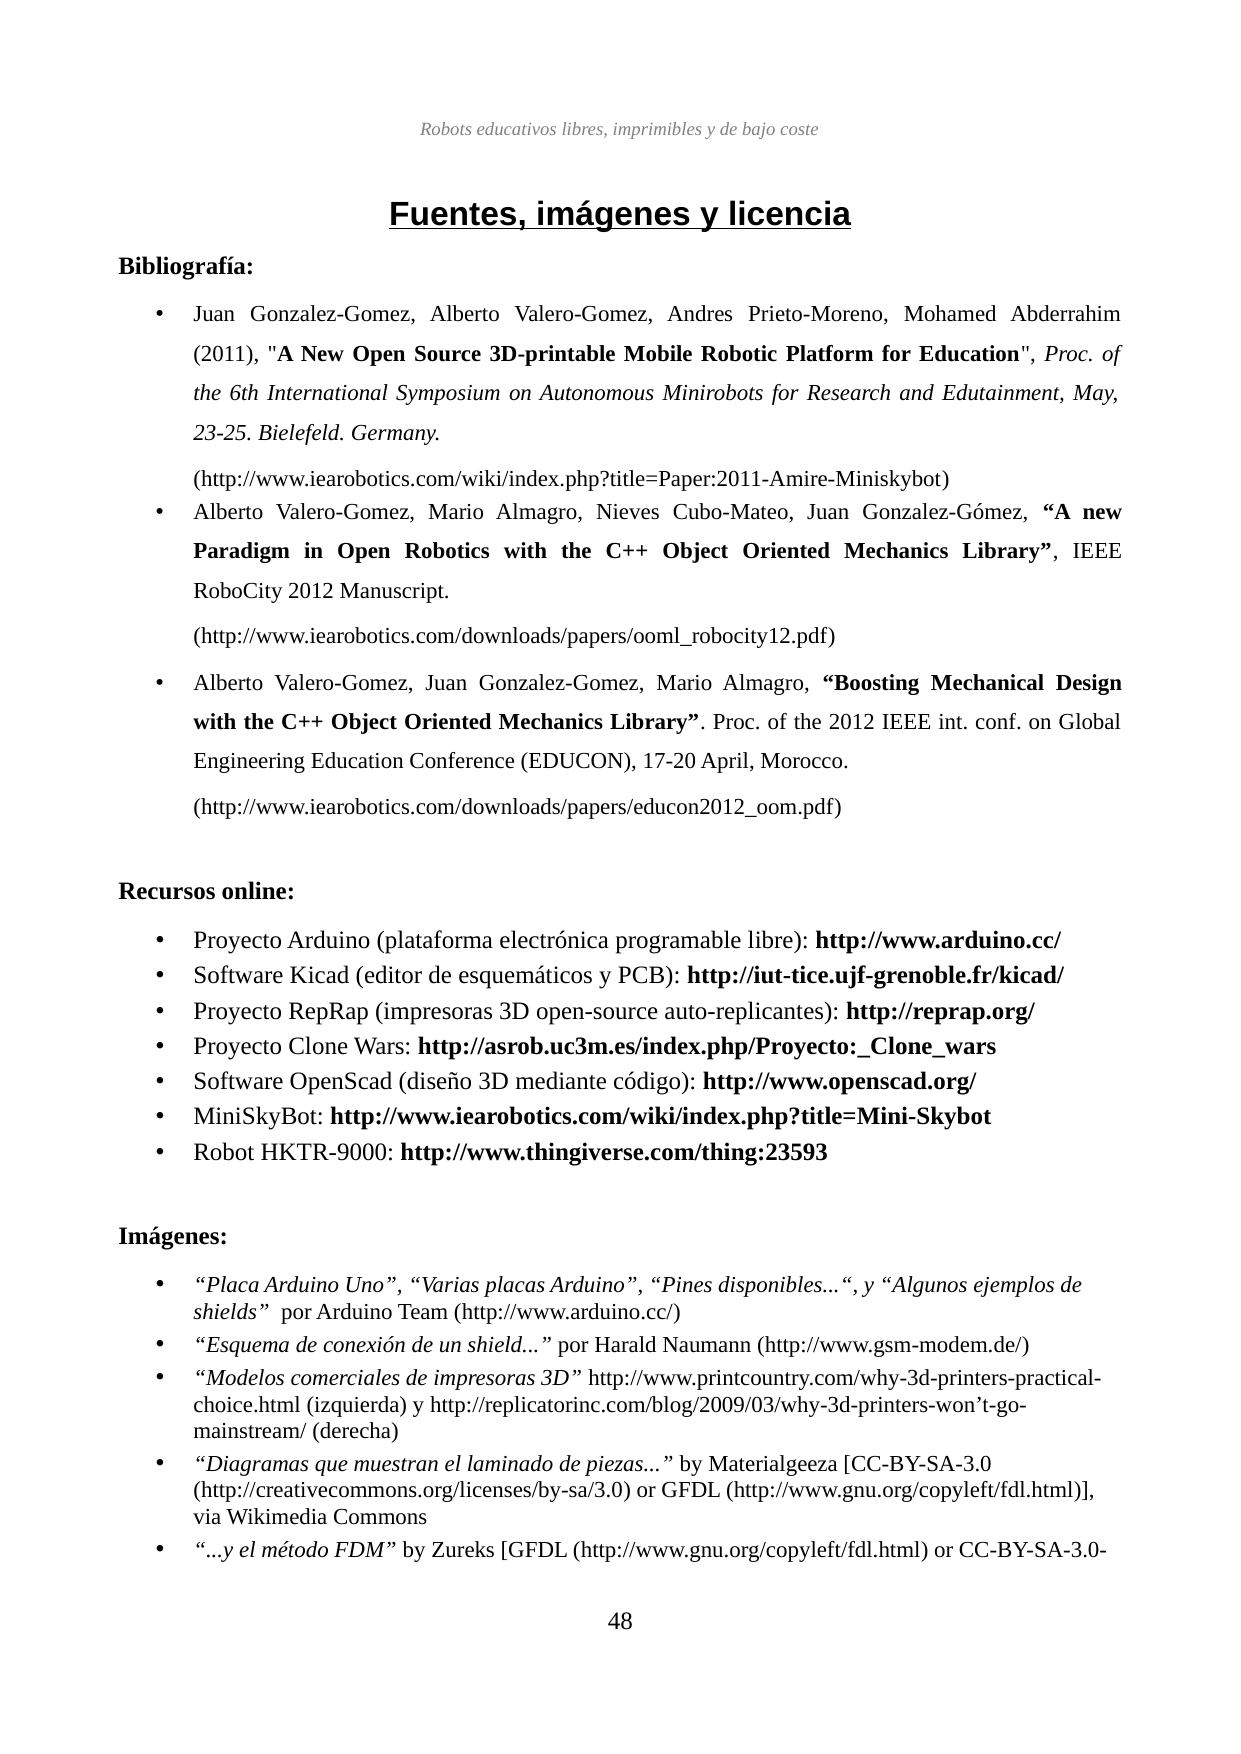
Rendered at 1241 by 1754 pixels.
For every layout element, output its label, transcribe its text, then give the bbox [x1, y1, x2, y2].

list Alberto Valero-Gomez, Mario Almagro, Nieves Cubo-Mateo, Juan Gonzalez-Gómez, “A new Paradigm in Open Robotics with the C++ Object Oriented Mechanics Library”, IEEE RoboCity 2012 Manuscript. [156, 498, 1122, 603]
list (http://www.iearobotics.com/wiki/index.php?title=Paper:2011-Amire-Miniskybot) [156, 465, 1122, 491]
list Software OpenScad (diseño 3D mediante código): http://www.openscad.org/ [156, 1066, 1122, 1095]
list Proyecto RepRap (impresoras 3D open-source auto-replicantes): http://reprap.org/ [156, 996, 1122, 1024]
list Alberto Valero-Gomez, Juan Gonzalez-Gomez, Mario Almagro, “Boosting Mechanical Design with the C++ Object Oriented Mechanics Library”. Proc. of the 2012 IEEE int. conf. on Global Engineering Education Conference (EDUCON), 17-20 April, Morocco. [156, 668, 1122, 774]
list “Modelos comerciales de impresoras 3D” http://www.printcountry.com/why-3d-printers-practical-choice.html (izquierda) y http://replicatorinc.com/blog/2009/03/why-3d-printers-won’t-go-mainstream/ (derecha) [156, 1364, 1122, 1443]
list Software Kicad (editor de esquemáticos y PCB): http://iut-tice.ujf-grenoble.fr/kicad/ [156, 961, 1122, 989]
list Proyecto Arduino (plataforma electrónica programable libre): http://www.arduino.cc/ [156, 925, 1122, 954]
list (http://www.iearobotics.com/downloads/papers/educon2012_oom.pdf) [156, 793, 1122, 820]
list “Esquema de conexión de un shield...” por Harald Naumann (http://www.gsm-modem.de/) [156, 1331, 1122, 1357]
text Imágenes: [118, 1221, 1122, 1250]
list Robot HKTR-9000: http://www.thingiverse.com/thing:23593 [156, 1137, 1122, 1165]
text Bibliografía: [118, 251, 1122, 280]
subtitle Fuentes, imágenes y licencia [118, 194, 1122, 233]
list MiniSkyBot: http://www.iearobotics.com/wiki/index.php?title=Mini-Skybot [156, 1101, 1122, 1130]
list “Diagramas que muestran el laminado de piezas...” by Materialgeeza [CC-BY-SA-3.0 (http://creativecommons.org/licenses/by-sa/3.0) or GFDL (http://www.gnu.org/copyleft/fdl.html)], via Wikimedia Commons [156, 1450, 1122, 1529]
list “Placa Arduino Uno”, “Varias placas Arduino”, “Pines disponibles...“, y “Algunos ejemplos de shields” por Arduino Team (http://www.arduino.cc/) [156, 1271, 1122, 1324]
text Recursos online: [118, 876, 1122, 904]
list (http://www.iearobotics.com/downloads/papers/ooml_robocity12.pdf) [156, 623, 1122, 649]
list “...y el método FDM” by Zureks [GFDL (http://www.gnu.org/copyleft/fdl.html) or CC-BY-SA-3.0- [156, 1536, 1122, 1562]
list Juan Gonzalez-Gomez, Alberto Valero-Gomez, Andres Prieto-Moreno, Mohamed Abderrahim (2011), "A New Open Source 3D-printable Mobile Robotic Platform for Education", Proc. of the 6th International Symposium on Autonomous Minirobots for Research and Edutainment, May, 23-25. Bielefeld. Germany. [156, 301, 1122, 445]
list Proyecto Clone Wars: http://asrob.uc3m.es/index.php/Proyecto:_Clone_wars [156, 1031, 1122, 1060]
